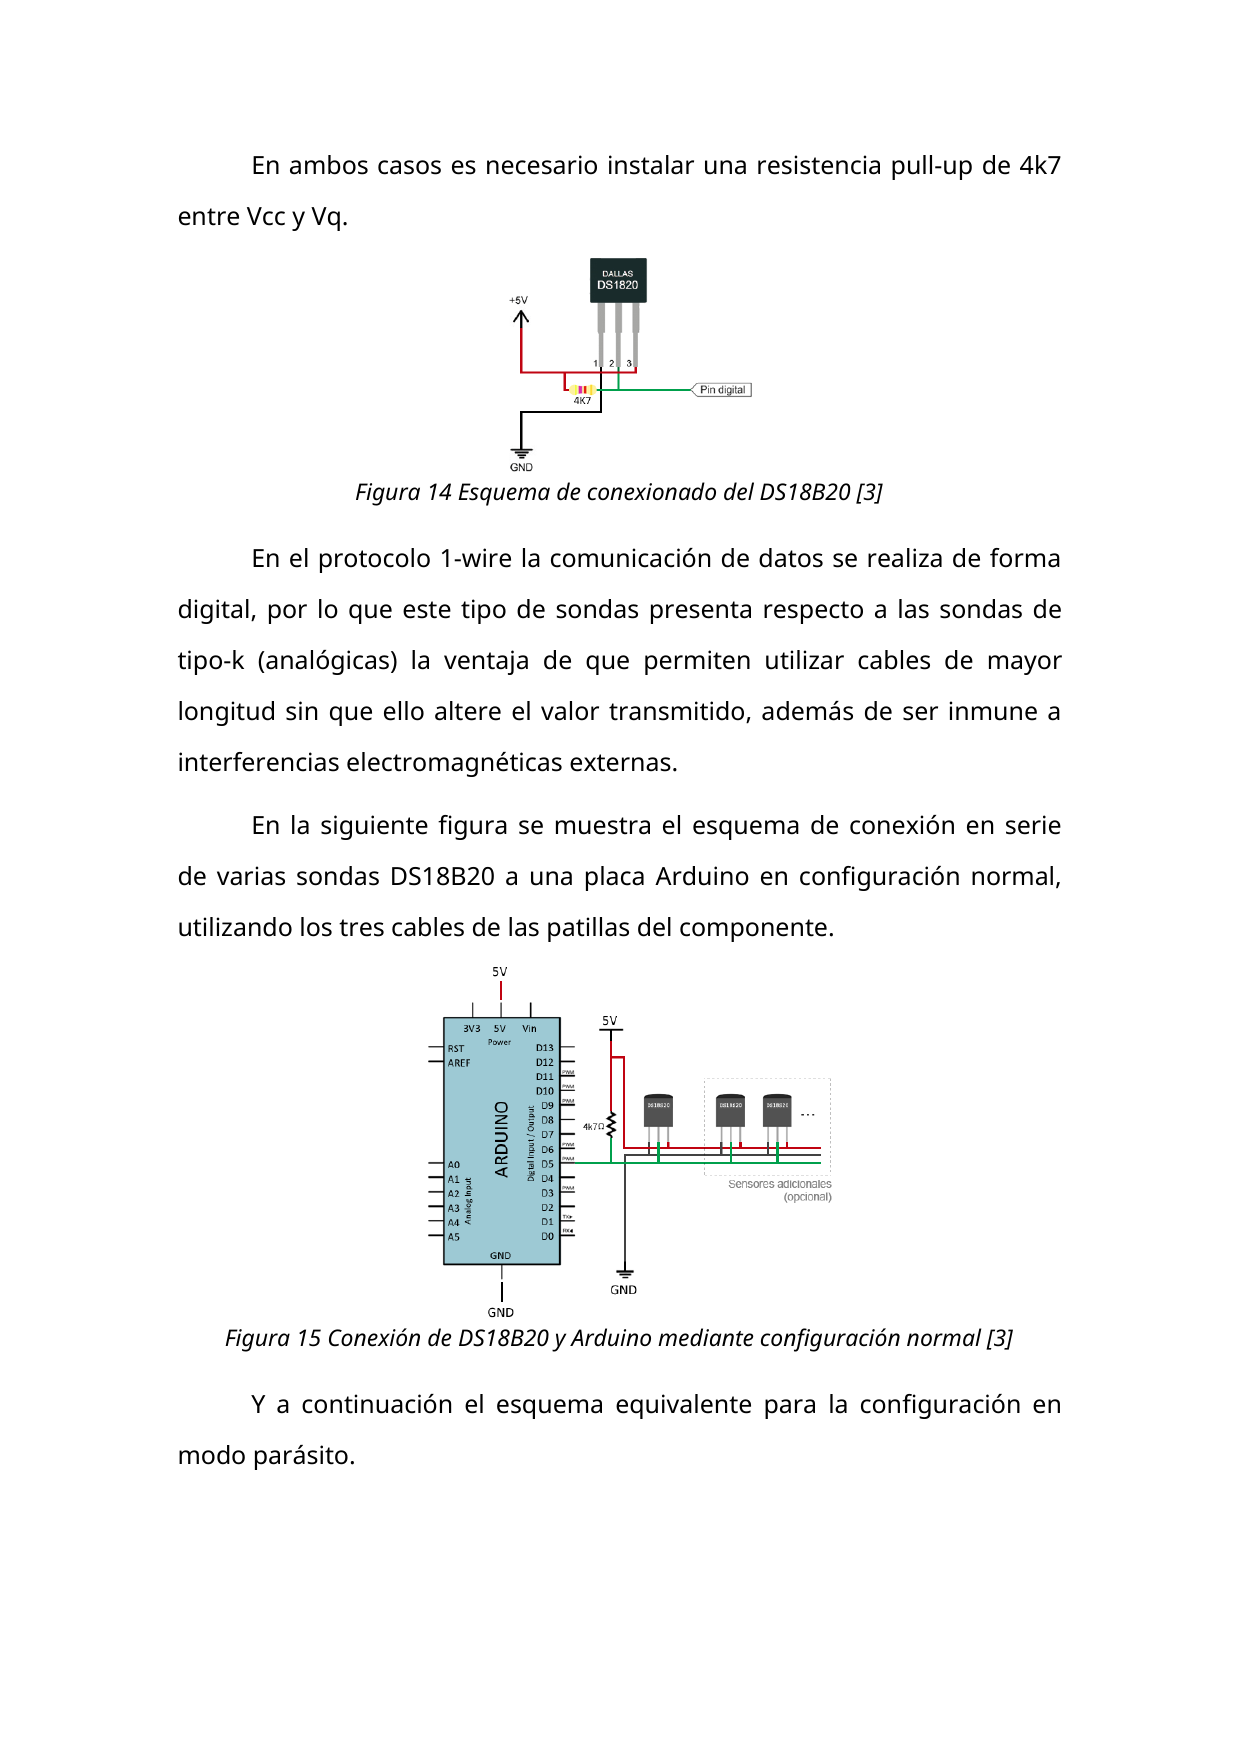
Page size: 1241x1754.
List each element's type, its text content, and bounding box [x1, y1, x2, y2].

text En el protocolo 1-wire la comunicación de datos se realiza de forma digital, por lo que este tipo de sondas presenta respecto a las sondas de tipo-k (analógicas) la ventaja de que permiten utilizar cables de mayor longitud sin que ello altere el valor transmitido, además de ser inmune a interferencias electromagnéticas externas. [177, 540, 1063, 778]
text En la siguiente figura se muestra el esquema de conexión en serie de varias sondas DS18B20 a una placa Arduino en configuración normal, utilizando los tres cables de las patillas del componente. [177, 808, 1063, 944]
text En ambos casos es necesario instalar una resistencia pull-up de 4k7 entre Vcc y Vq. [177, 148, 1063, 233]
text Figura 15 Conexión de DS18B20 y Arduino mediante configuración normal [3] [177, 1322, 1063, 1353]
text Y a continuación el esquema equivalente para la configuración en modo parásito. [177, 1386, 1063, 1471]
text Figura 14 Esquema de conexionado del DS18B20 [3] [177, 476, 1063, 507]
